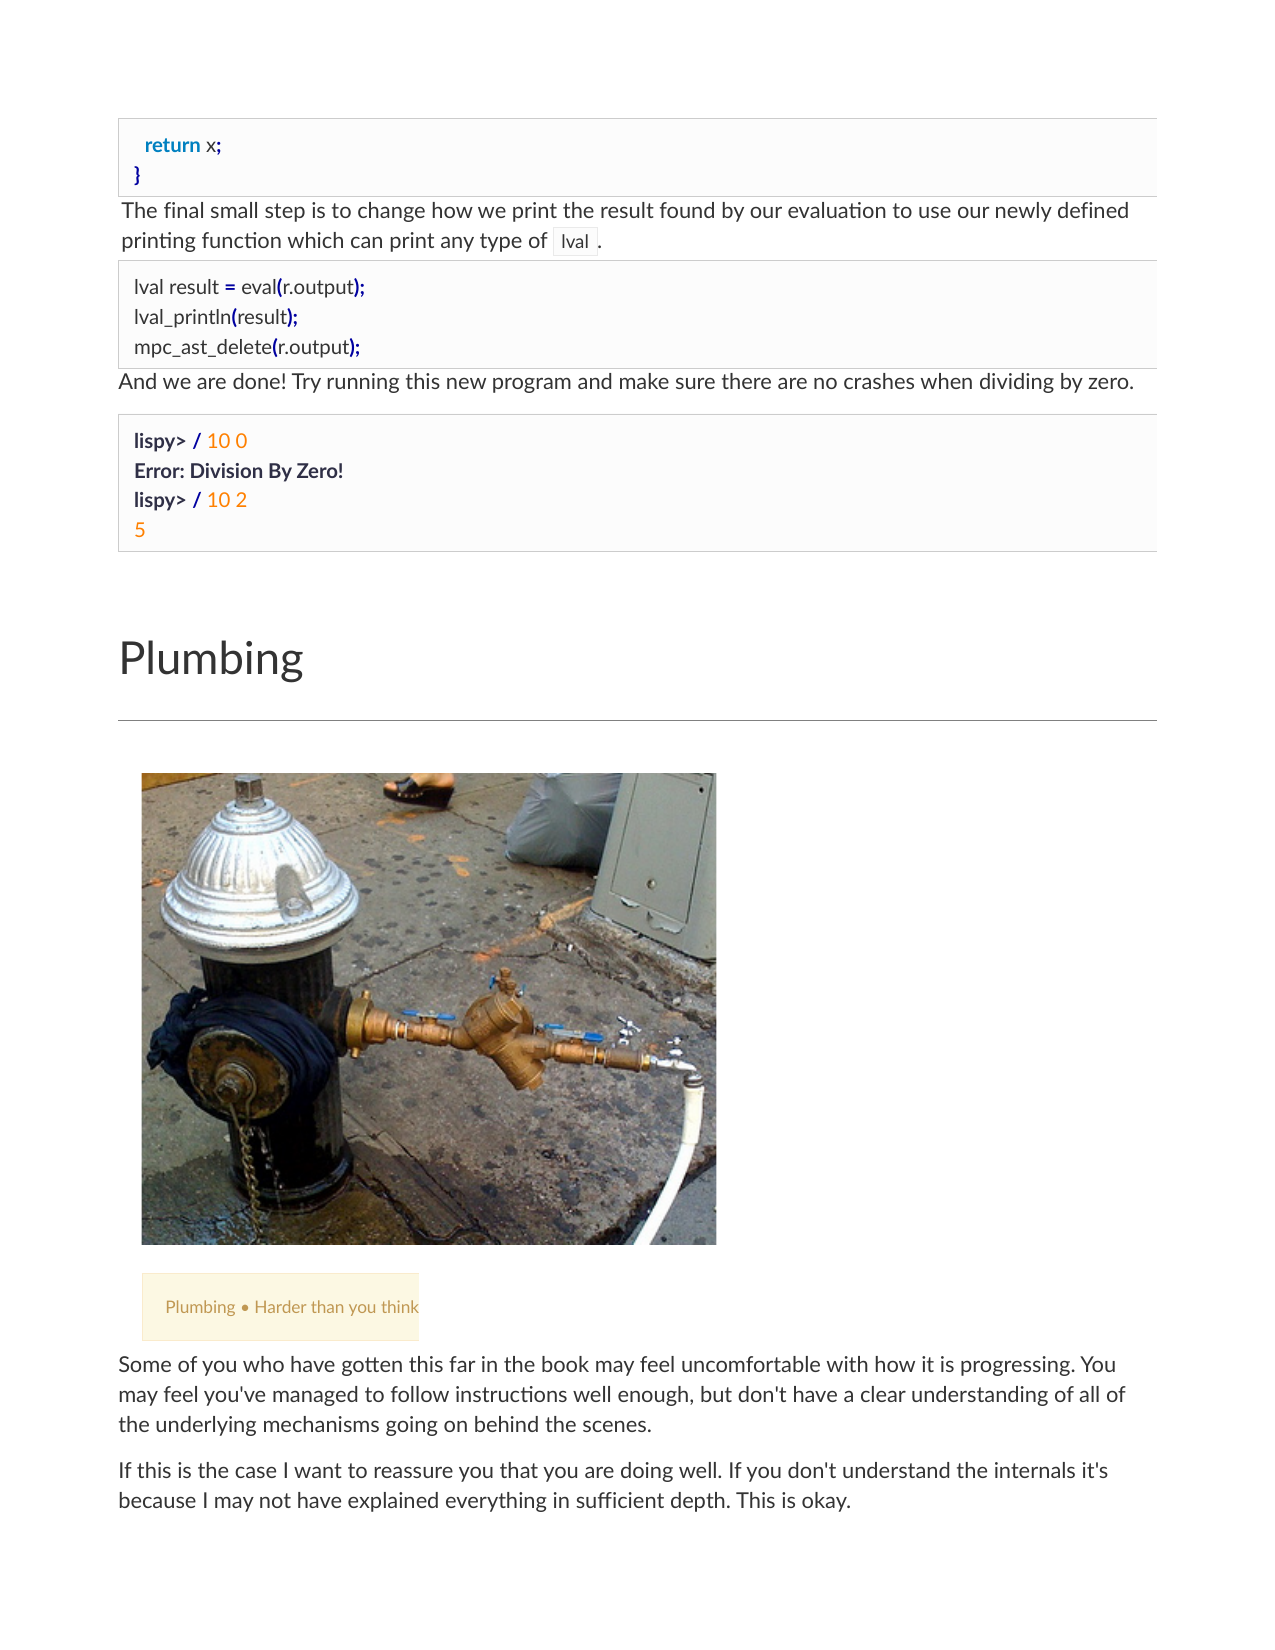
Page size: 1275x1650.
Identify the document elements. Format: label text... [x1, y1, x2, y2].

text Some of you who have gotten this far in the book may feel uncomfortable with how it is progressing. You may feel you've managed to follow instructions well enough, but don't have a clear understanding of all of the underlying mechanisms going on behind the scenes. [118, 1351, 1157, 1437]
text return x; [119, 119, 1157, 148]
text If this is the case I want to reassure you that you are doing well. If you don't understand the internals it's because I may not have explained everything in sufficient depth. This is okay. [118, 1457, 1157, 1513]
text lispy> / 10 2 [119, 473, 1157, 503]
text And we are done! Try running this new program and make sure there are no crashes when dividing by zero. [118, 369, 1157, 394]
text mpc_ast_delete(r.output); [119, 319, 1157, 368]
text 5 [119, 503, 1157, 551]
text lval_println(result); [119, 289, 1157, 319]
text The final small step is to change how we print the result found by our evaluation to use our newly defined printing function which can print any type of lval. [121, 197, 1154, 256]
text lispy> / 10 0 [119, 415, 1157, 443]
subtitle Plumbing [118, 629, 1157, 684]
picture [141, 773, 717, 1245]
text lval result = eval(r.output); [119, 261, 1157, 289]
text Plumbing • Harder than you think [143, 1273, 1133, 1341]
text } [119, 148, 1157, 196]
text Error: Division By Zero! [119, 443, 1157, 473]
